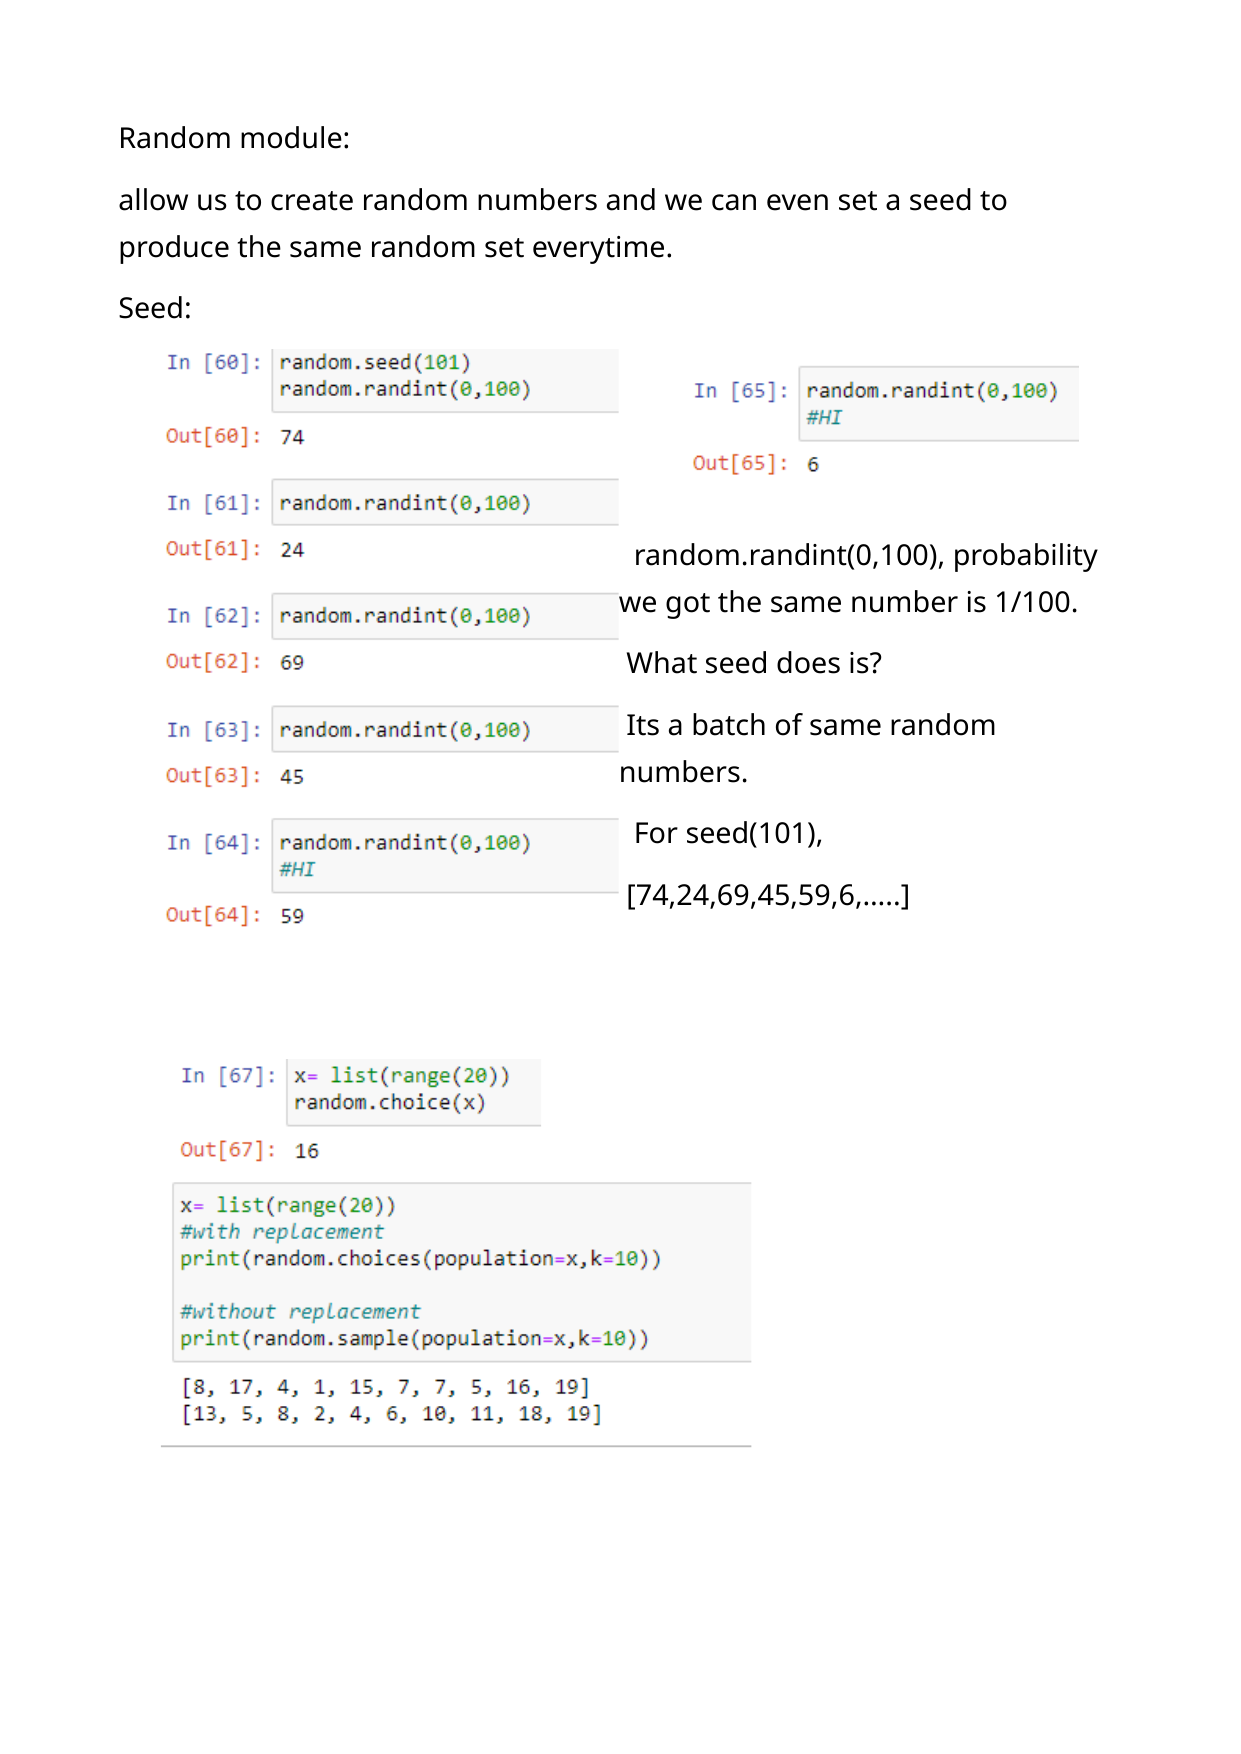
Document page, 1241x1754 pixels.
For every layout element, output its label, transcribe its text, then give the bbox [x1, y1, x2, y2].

picture [161, 1059, 542, 1174]
text [74,24,69,45,59,6,…..] [619, 875, 1122, 914]
picture [160, 1181, 752, 1452]
picture [131, 349, 619, 939]
picture [661, 349, 1079, 489]
text [118, 813, 131, 852]
text What seed does is? [619, 643, 1122, 682]
text [118, 704, 131, 791]
text Seed: [118, 288, 1122, 327]
text Random module: [118, 118, 1122, 157]
text [118, 643, 131, 682]
text allow us to create random numbers and we can even set a seed to produce the same random set everytime. [118, 180, 1122, 266]
text For seed(101), [619, 813, 1122, 852]
text random.randint(0,100), probability we got the same number is 1/100. [619, 534, 1122, 621]
text Its a batch of same random numbers. [619, 704, 1122, 791]
text [118, 875, 131, 914]
